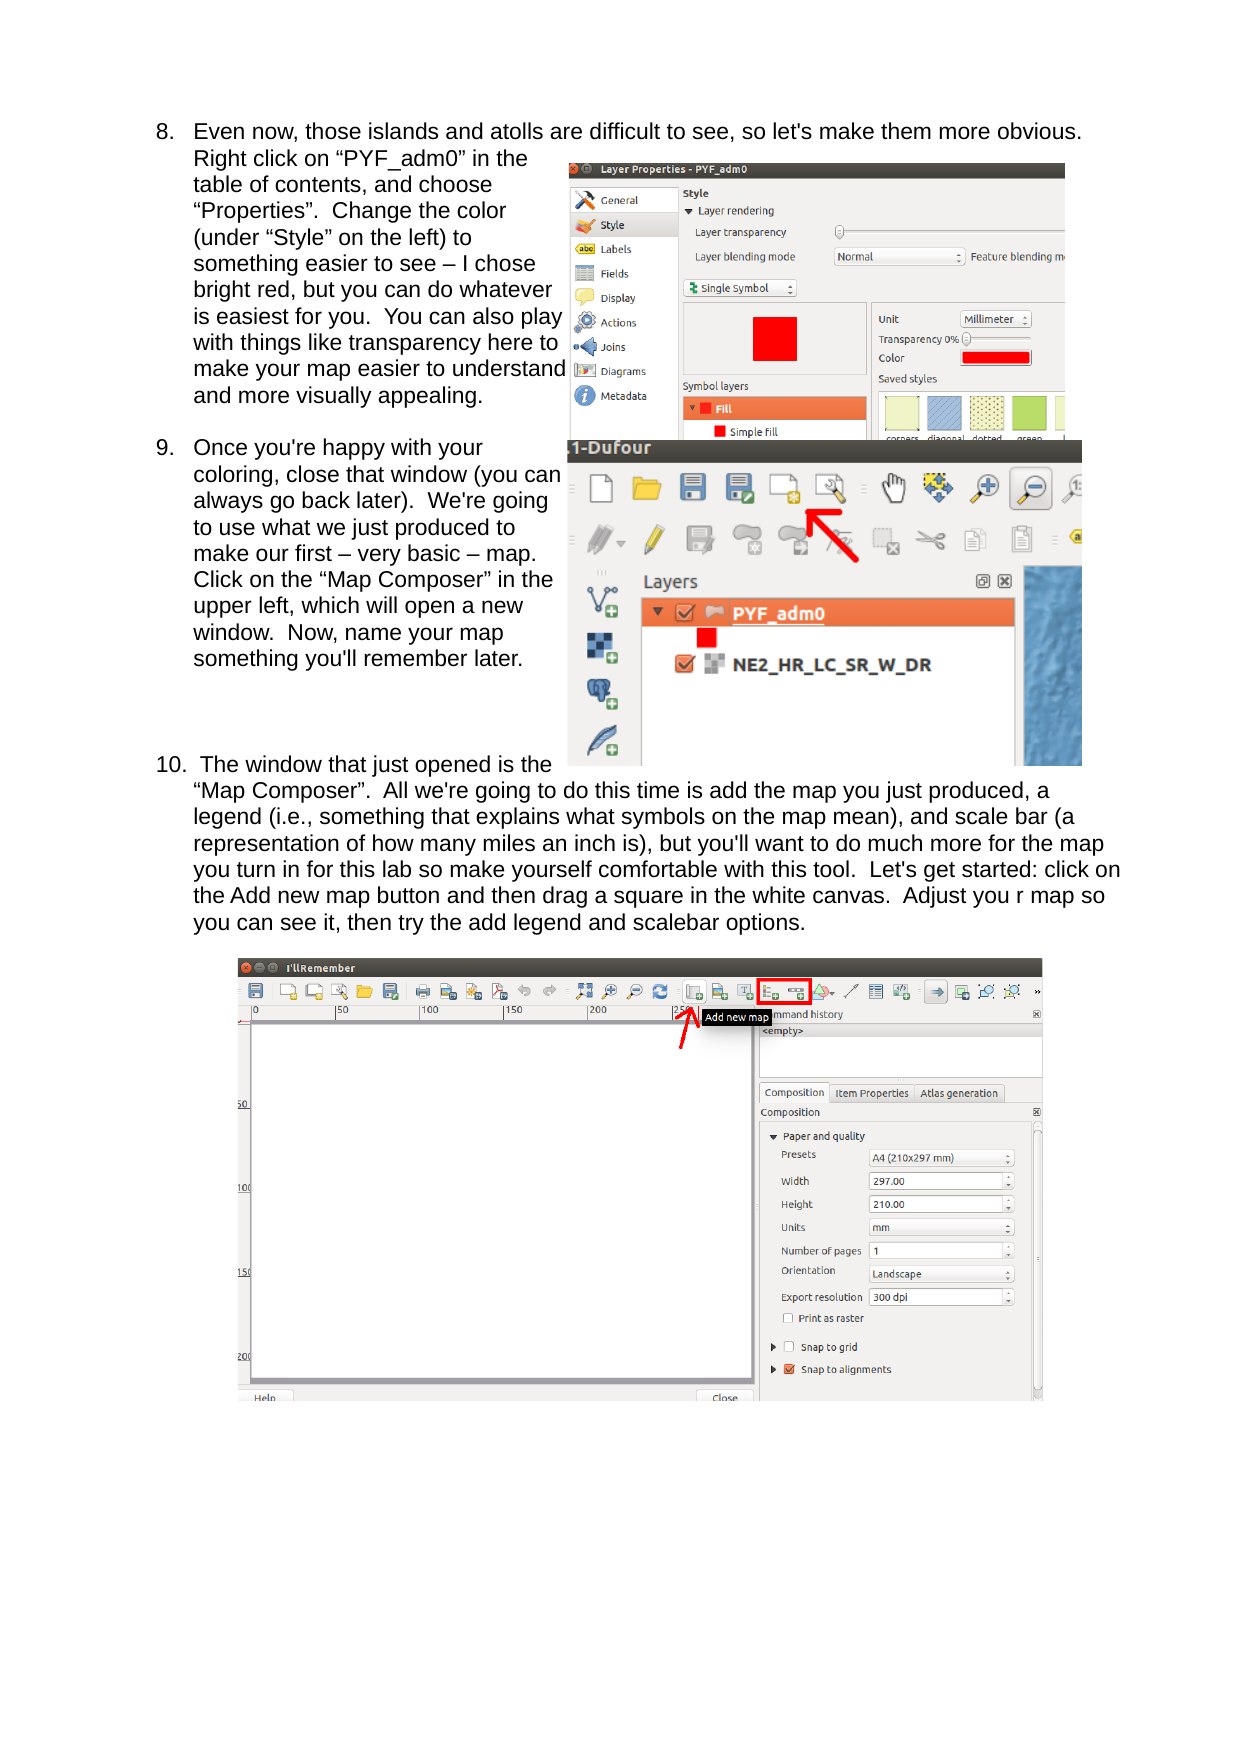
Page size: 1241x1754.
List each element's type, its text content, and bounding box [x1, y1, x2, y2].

list The window that just opened is the “Map Composer”. All we're going to do this time is add the map you just produced, a legend (i.e., something that explains what symbols on the map mean), and scale bar (a representation of how many miles an inch is), but you'll want to do much more for the map you turn in for this lab so make yourself comfortable with this tool. Let's get started: click on the Add new map button and then drag a square in the white canvas. Adjust you r map so you can see it, then try the add legend and scalebar options. [156, 751, 1122, 935]
list [1065, 434, 1122, 751]
picture [567, 163, 1082, 766]
picture [237, 958, 1043, 1401]
list Once you're happy with your coloring, close that window (you can always go back later). We're going to use what we just produced to make our first – very basic – map. Click on the “Map Composer” in the upper left, which will open a new window. Now, name your map something you'll remember later. [156, 434, 568, 751]
list Even now, those islands and atolls are difficult to see, so let's make them more obvious. Right click on “PYF_adm0” in the table of contents, and choose “Properties”. Change the color (under “Style” on the left) to something easier to see – I chose bright red, but you can do whatever is easiest for you. You can also play with things like transparency here to make your map easier to understand and more visually appealing. [156, 118, 1122, 434]
